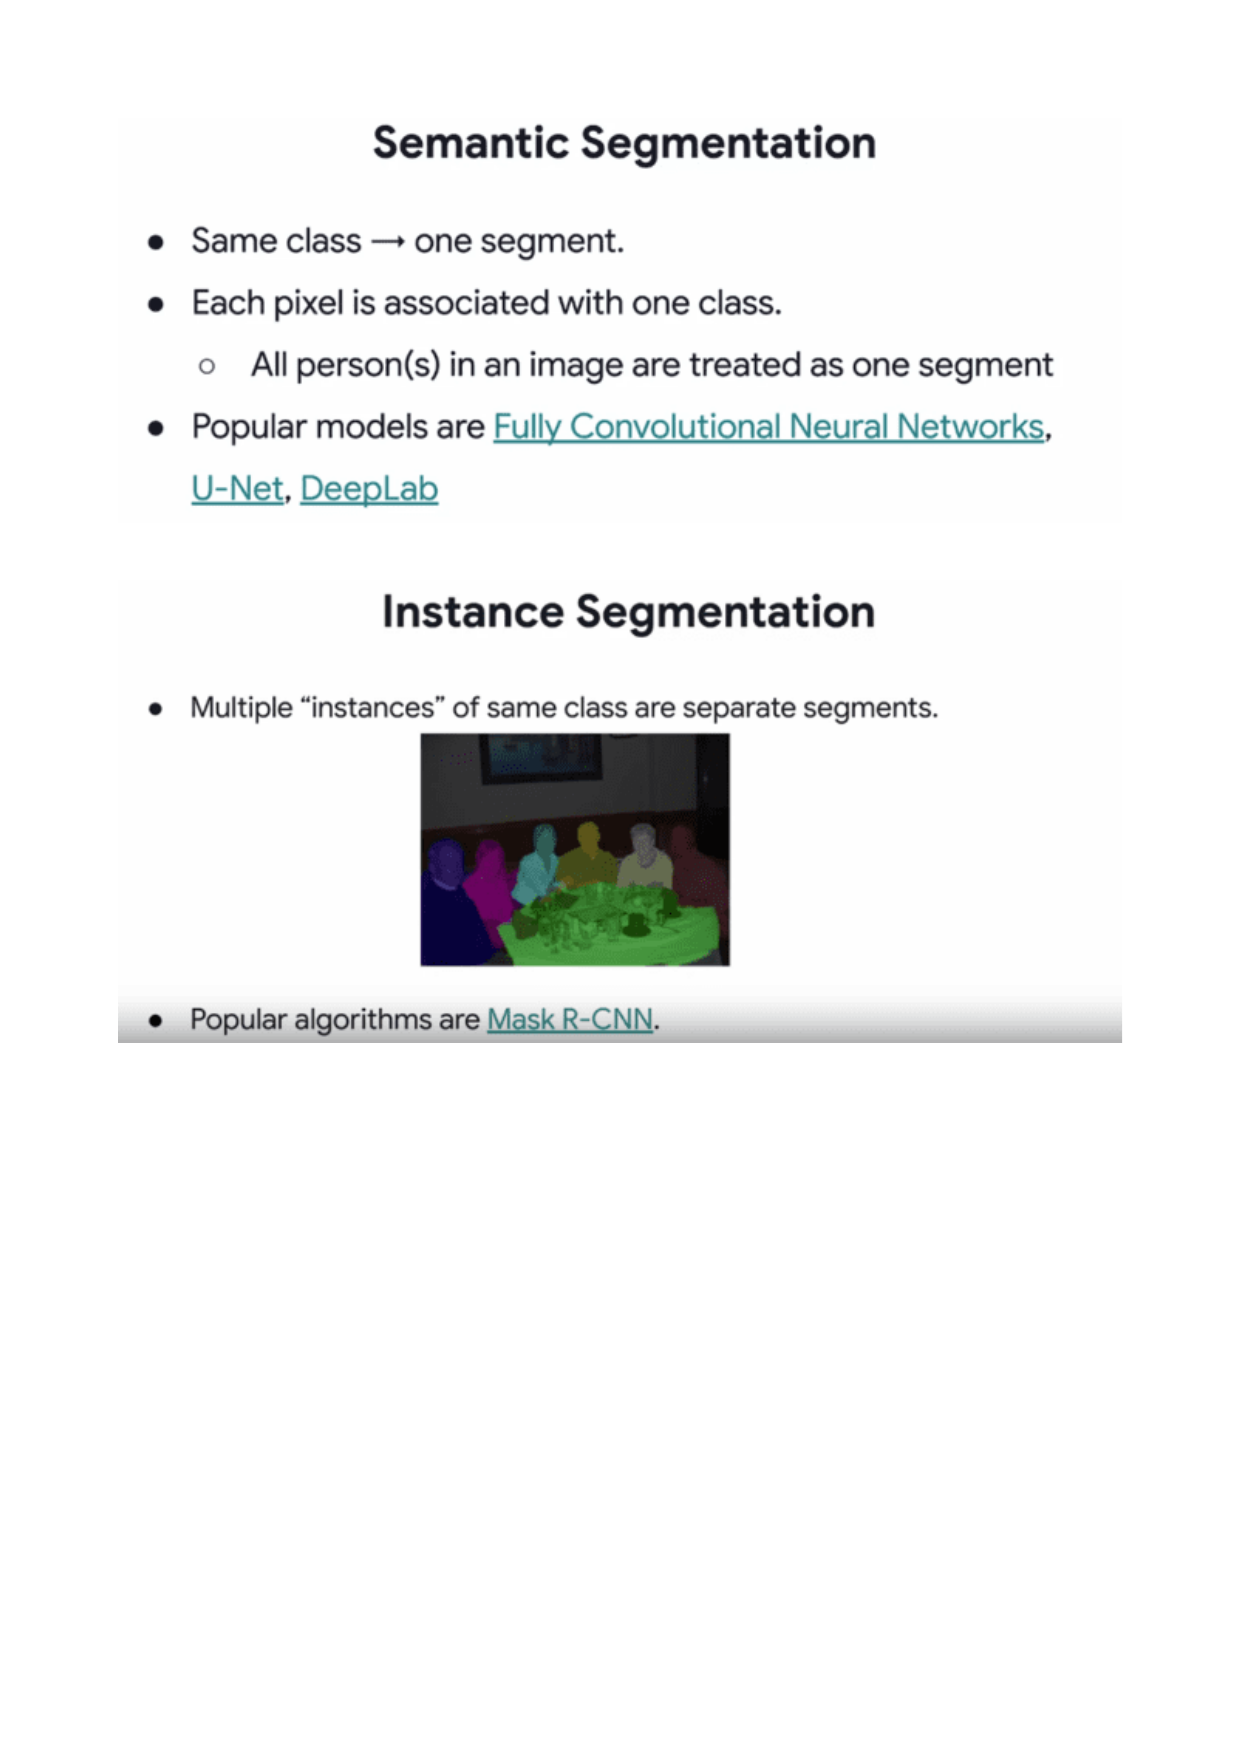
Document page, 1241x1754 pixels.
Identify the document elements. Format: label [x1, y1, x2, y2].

picture [118, 118, 1123, 523]
picture [118, 580, 1123, 1043]
